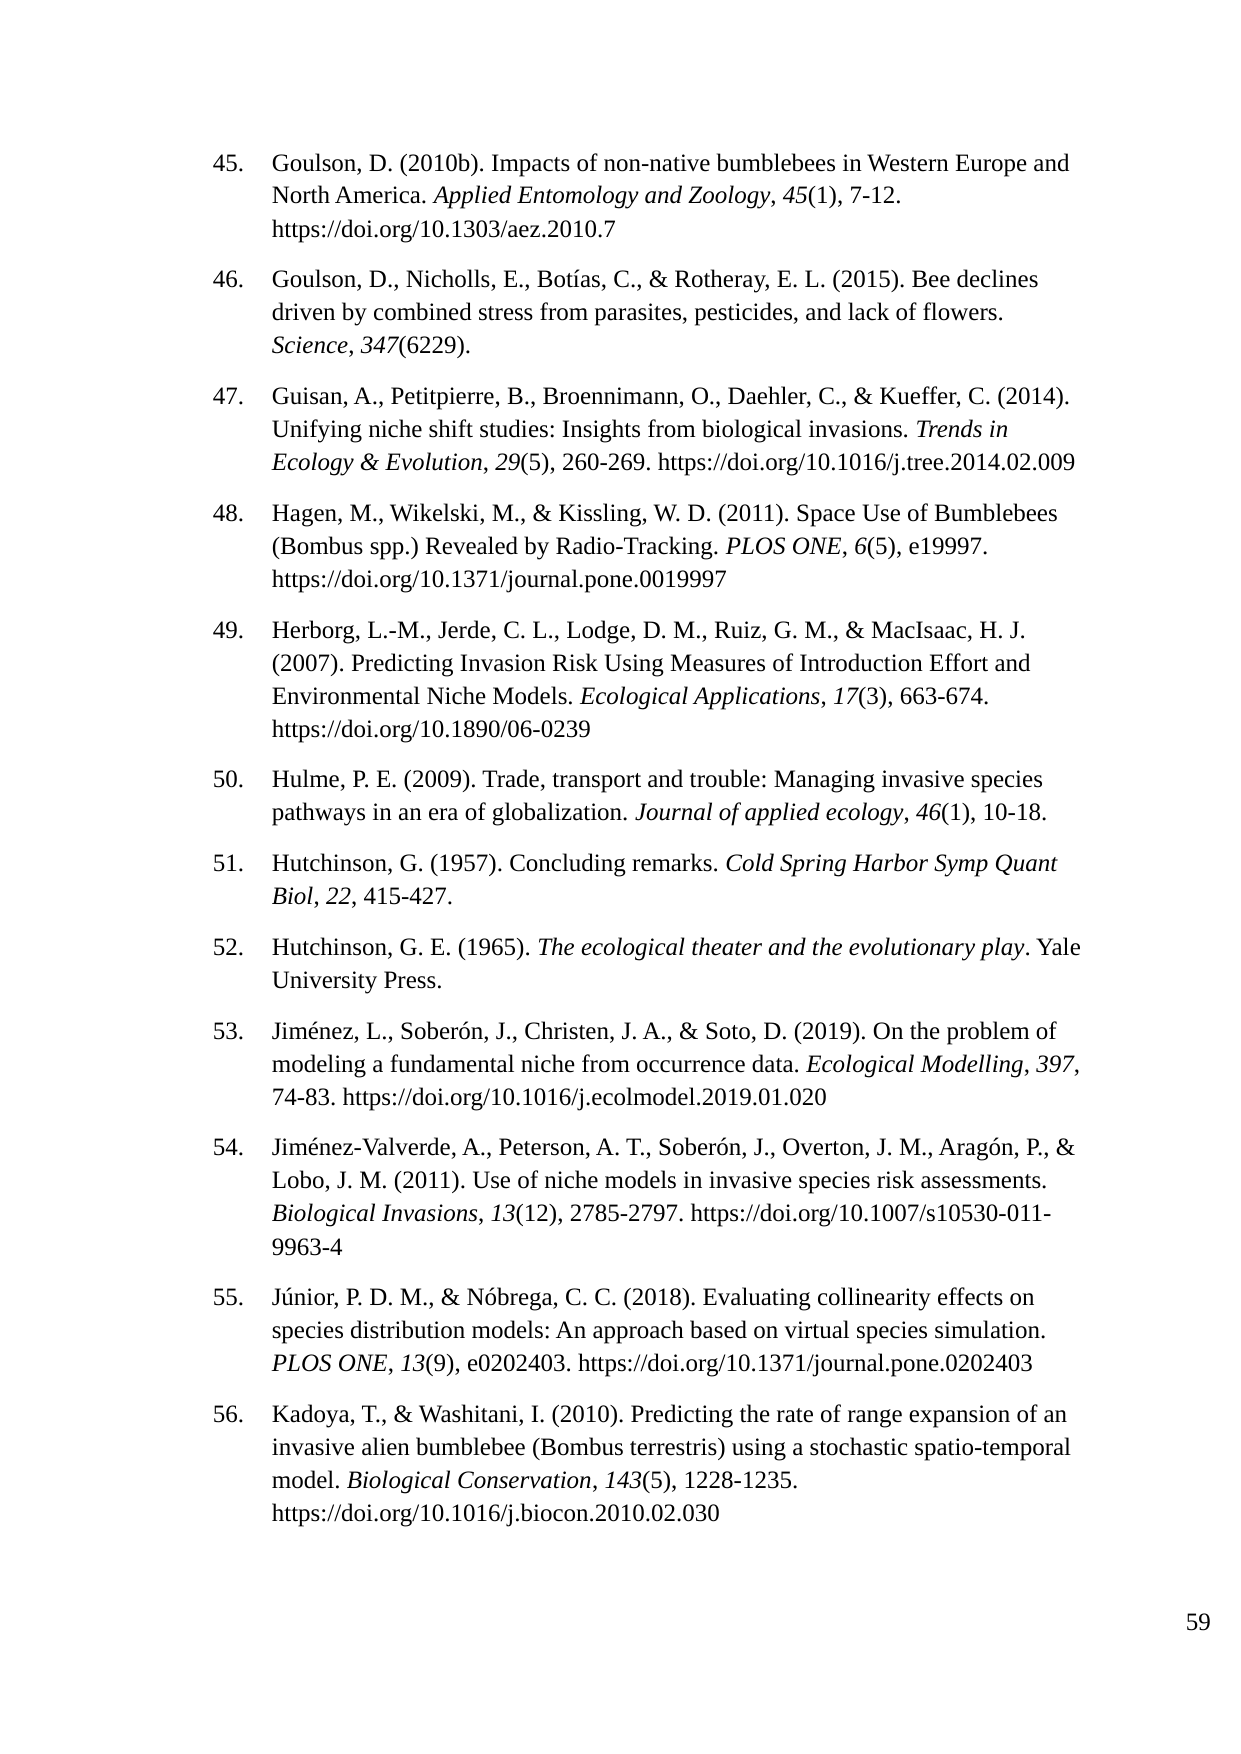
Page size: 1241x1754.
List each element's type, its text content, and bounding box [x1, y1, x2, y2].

list Júnior, P. D. M., & Nóbrega, C. C. (2018). Evaluating collinearity effects on species distribution models: An approach based on virtual species simulation. PLOS ONE, 13(9), e0202403. https://doi.org/10.1371/journal.pone.0202403 [213, 1282, 1093, 1377]
list Hagen, M., Wikelski, M., & Kissling, W. D. (2011). Space Use of Bumblebees (Bombus spp.) Revealed by Radio-Tracking. PLOS ONE, 6(5), e19997. https://doi.org/10.1371/journal.pone.0019997 [213, 498, 1093, 593]
list Jiménez-Valverde, A., Peterson, A. T., Soberón, J., Overton, J. M., Aragón, P., & Lobo, J. M. (2011). Use of niche models in invasive species risk assessments. Biological Invasions, 13(12), 2785-2797. https://doi.org/10.1007/s10530-011-9963-4 [213, 1132, 1093, 1260]
list Jiménez, L., Soberón, J., Christen, J. A., & Soto, D. (2019). On the problem of modeling a fundamental niche from occurrence data. Ecological Modelling, 397, 74-83. https://doi.org/10.1016/j.ecolmodel.2019.01.020 [213, 1016, 1093, 1111]
list Hulme, P. E. (2009). Trade, transport and trouble: Managing invasive species pathways in an era of globalization. Journal of applied ecology, 46(1), 10-18. [213, 764, 1093, 826]
list Goulson, D. (2010b). Impacts of non-native bumblebees in Western Europe and North America. Applied Entomology and Zoology, 45(1), 7-12. https://doi.org/10.1303/aez.2010.7 [213, 148, 1093, 242]
list Kadoya, T., & Washitani, I. (2010). Predicting the rate of range expansion of an invasive alien bumblebee (Bombus terrestris) using a stochastic spatio-temporal model. Biological Conservation, 143(5), 1228-1235. https://doi.org/10.1016/j.biocon.2010.02.030 [213, 1399, 1093, 1527]
list Hutchinson, G. (1957). Concluding remarks. Cold Spring Harbor Symp Quant Biol, 22, 415-427. [213, 848, 1093, 910]
list Guisan, A., Petitpierre, B., Broennimann, O., Daehler, C., & Kueffer, C. (2014). Unifying niche shift studies: Insights from biological invasions. Trends in Ecology & Evolution, 29(5), 260-269. https://doi.org/10.1016/j.tree.2014.02.009 [213, 381, 1093, 476]
list Herborg, L.-M., Jerde, C. L., Lodge, D. M., Ruiz, G. M., & MacIsaac, H. J. (2007). Predicting Invasion Risk Using Measures of Introduction Effort and Environmental Niche Models. Ecological Applications, 17(3), 663-674. https://doi.org/10.1890/06-0239 [213, 615, 1093, 742]
list Goulson, D., Nicholls, E., Botías, C., & Rotheray, E. L. (2015). Bee declines driven by combined stress from parasites, pesticides, and lack of flowers. Science, 347(6229). [213, 264, 1093, 359]
list Hutchinson, G. E. (1965). The ecological theater and the evolutionary play. Yale University Press. [213, 932, 1093, 994]
